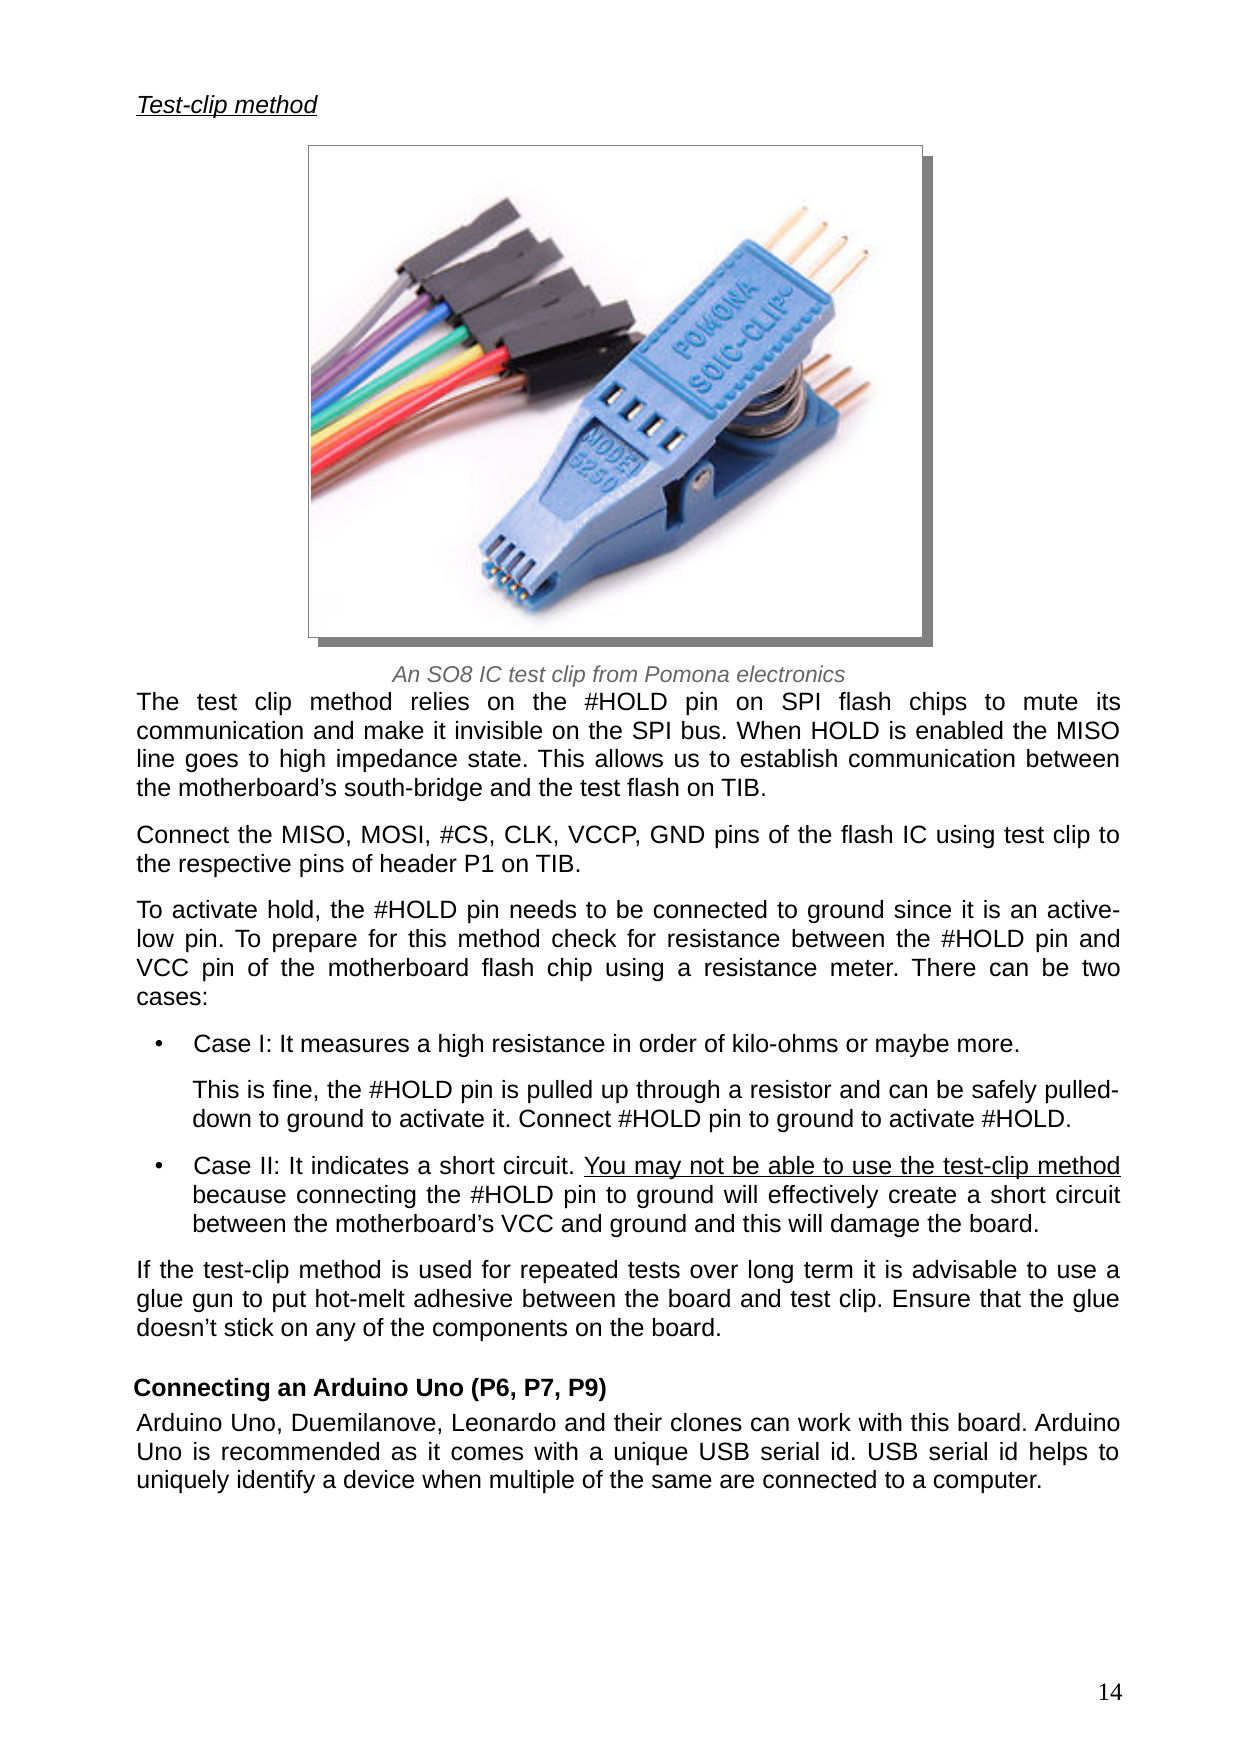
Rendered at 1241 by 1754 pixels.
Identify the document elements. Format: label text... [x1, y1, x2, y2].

text To activate hold, the #HOLD pin needs to be connected to ground since it is an active-low pin. To prepare for this method check for resistance between the #HOLD pin and VCC pin of the motherboard flash chip using a resistance meter. There can be two cases: [136, 896, 1122, 1011]
list Case I: It measures a high resistance in order of kilo-ohms or maybe more. [154, 1028, 1122, 1057]
text [309, 146, 922, 637]
list This is fine, the #HOLD pin is pulled up through a resistor and can be safely pulled-down to ground to activate it. Connect #HOLD pin to ground to activate #HOLD. [154, 1075, 1122, 1133]
picture [310, 148, 919, 634]
text Connect the MISO, MOSI, #CS, CLK, VCCP, GND pins of the flash IC using test clip to the respective pins of header P1 on TIB. [136, 820, 1122, 877]
subtitle Test-clip method [136, 90, 1122, 119]
list Case II: It indicates a short circuit. You may not be able to use the test-clip method because connecting the #HOLD pin to ground will effectively create a short circuit between the motherboard’s VCC and ground and this will damage the board. [154, 1151, 1122, 1237]
subtitle Connecting an Arduino Uno (P6, P7, P9) [133, 1373, 1122, 1401]
text If the test-clip method is used for repeated tests over long term it is advisable to use a glue gun to put hot-melt adhesive between the board and test clip. Ensure that the glue doesn’t stick on any of the components on the board. [136, 1255, 1122, 1342]
text An SO8 IC test clip from Pomona electronics [308, 638, 933, 687]
text The test clip method relies on the #HOLD pin on SPI flash chips to mute its communication and make it invisible on the SPI bus. When HOLD is enabled the MISO line goes to high impedance state. This allows us to establish communication between the motherboard’s south-bridge and the test flash on TIB. [136, 125, 1122, 802]
text Arduino Uno, Duemilanove, Leonardo and their clones can work with this board. Arduino Uno is recommended as it comes with a unique USB serial id. USB serial id helps to uniquely identify a device when multiple of the same are connected to a computer. [136, 1408, 1122, 1494]
